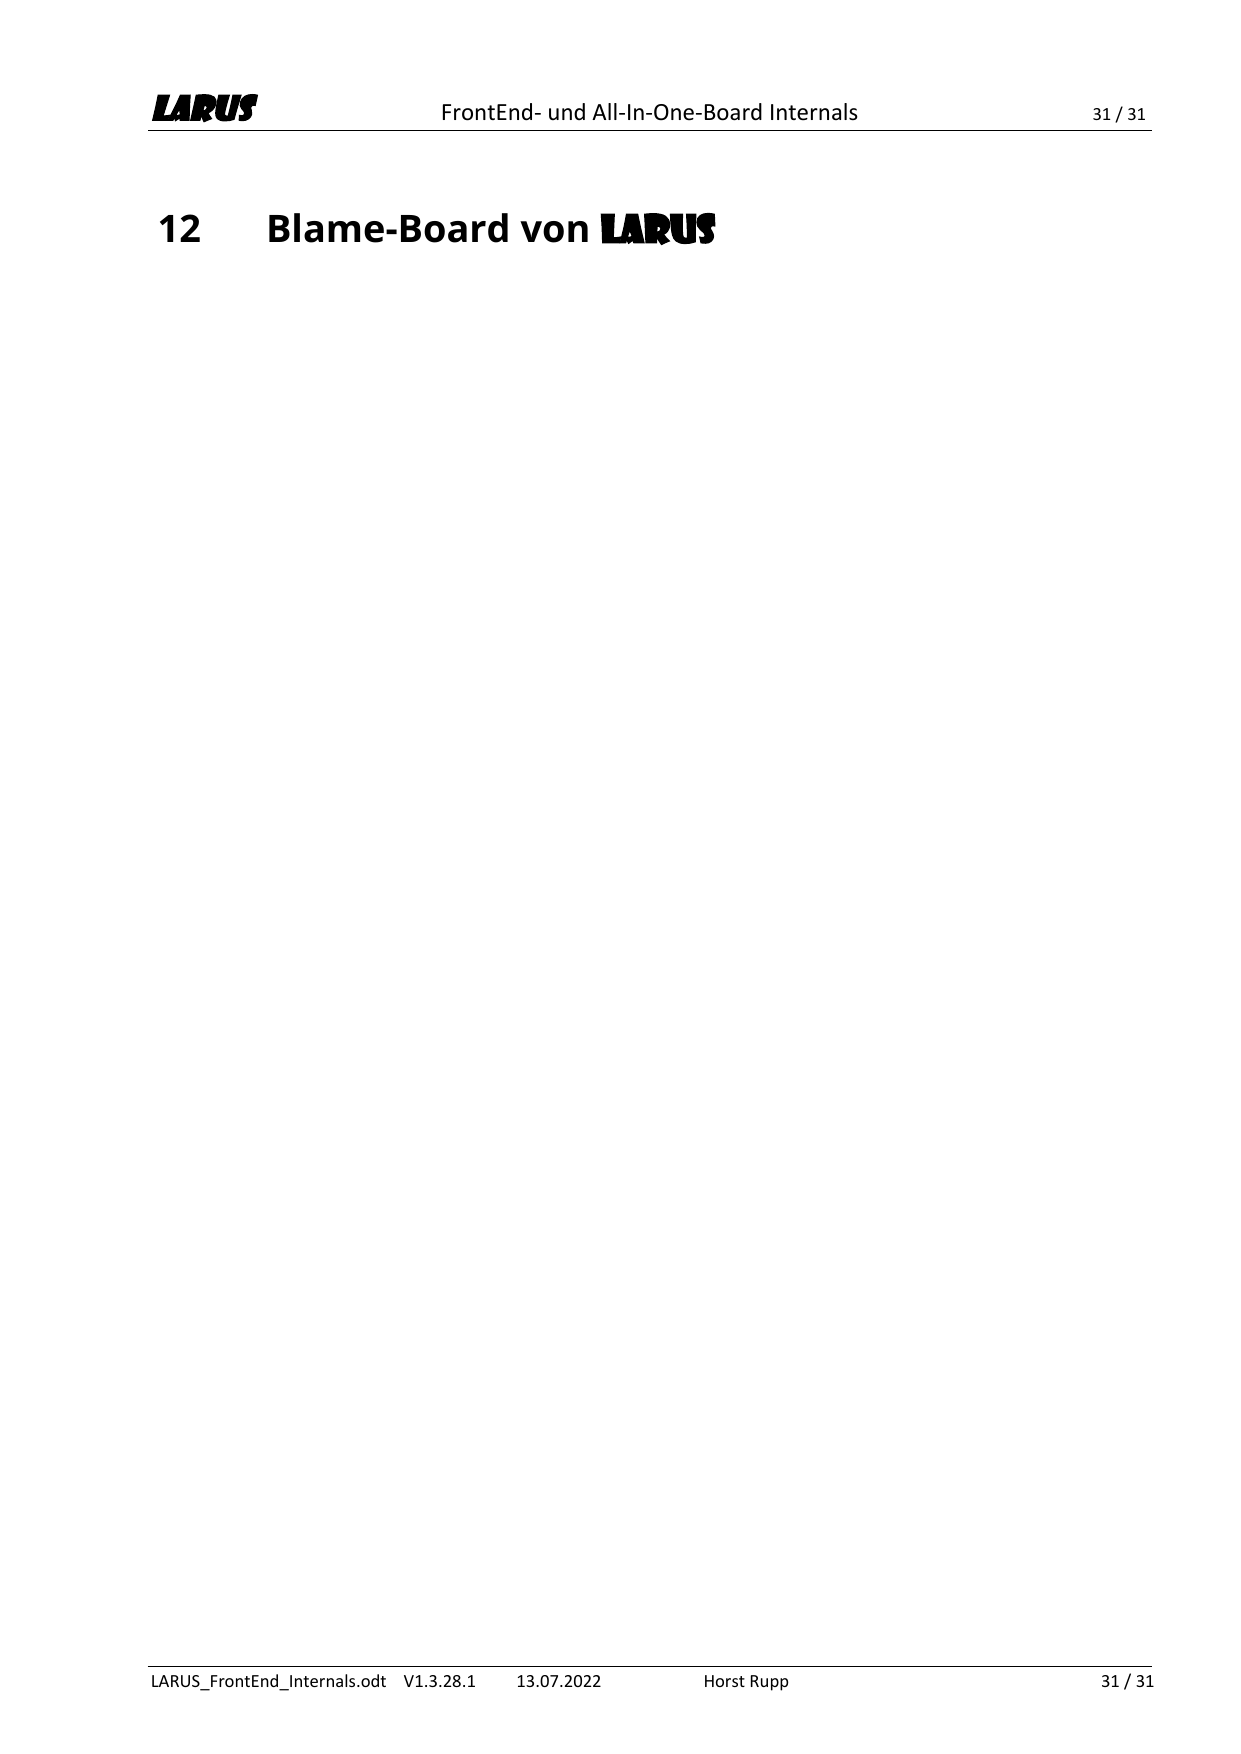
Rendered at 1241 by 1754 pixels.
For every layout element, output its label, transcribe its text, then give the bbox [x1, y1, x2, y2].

subtitle Blame-Board von Larus [148, 173, 1128, 254]
